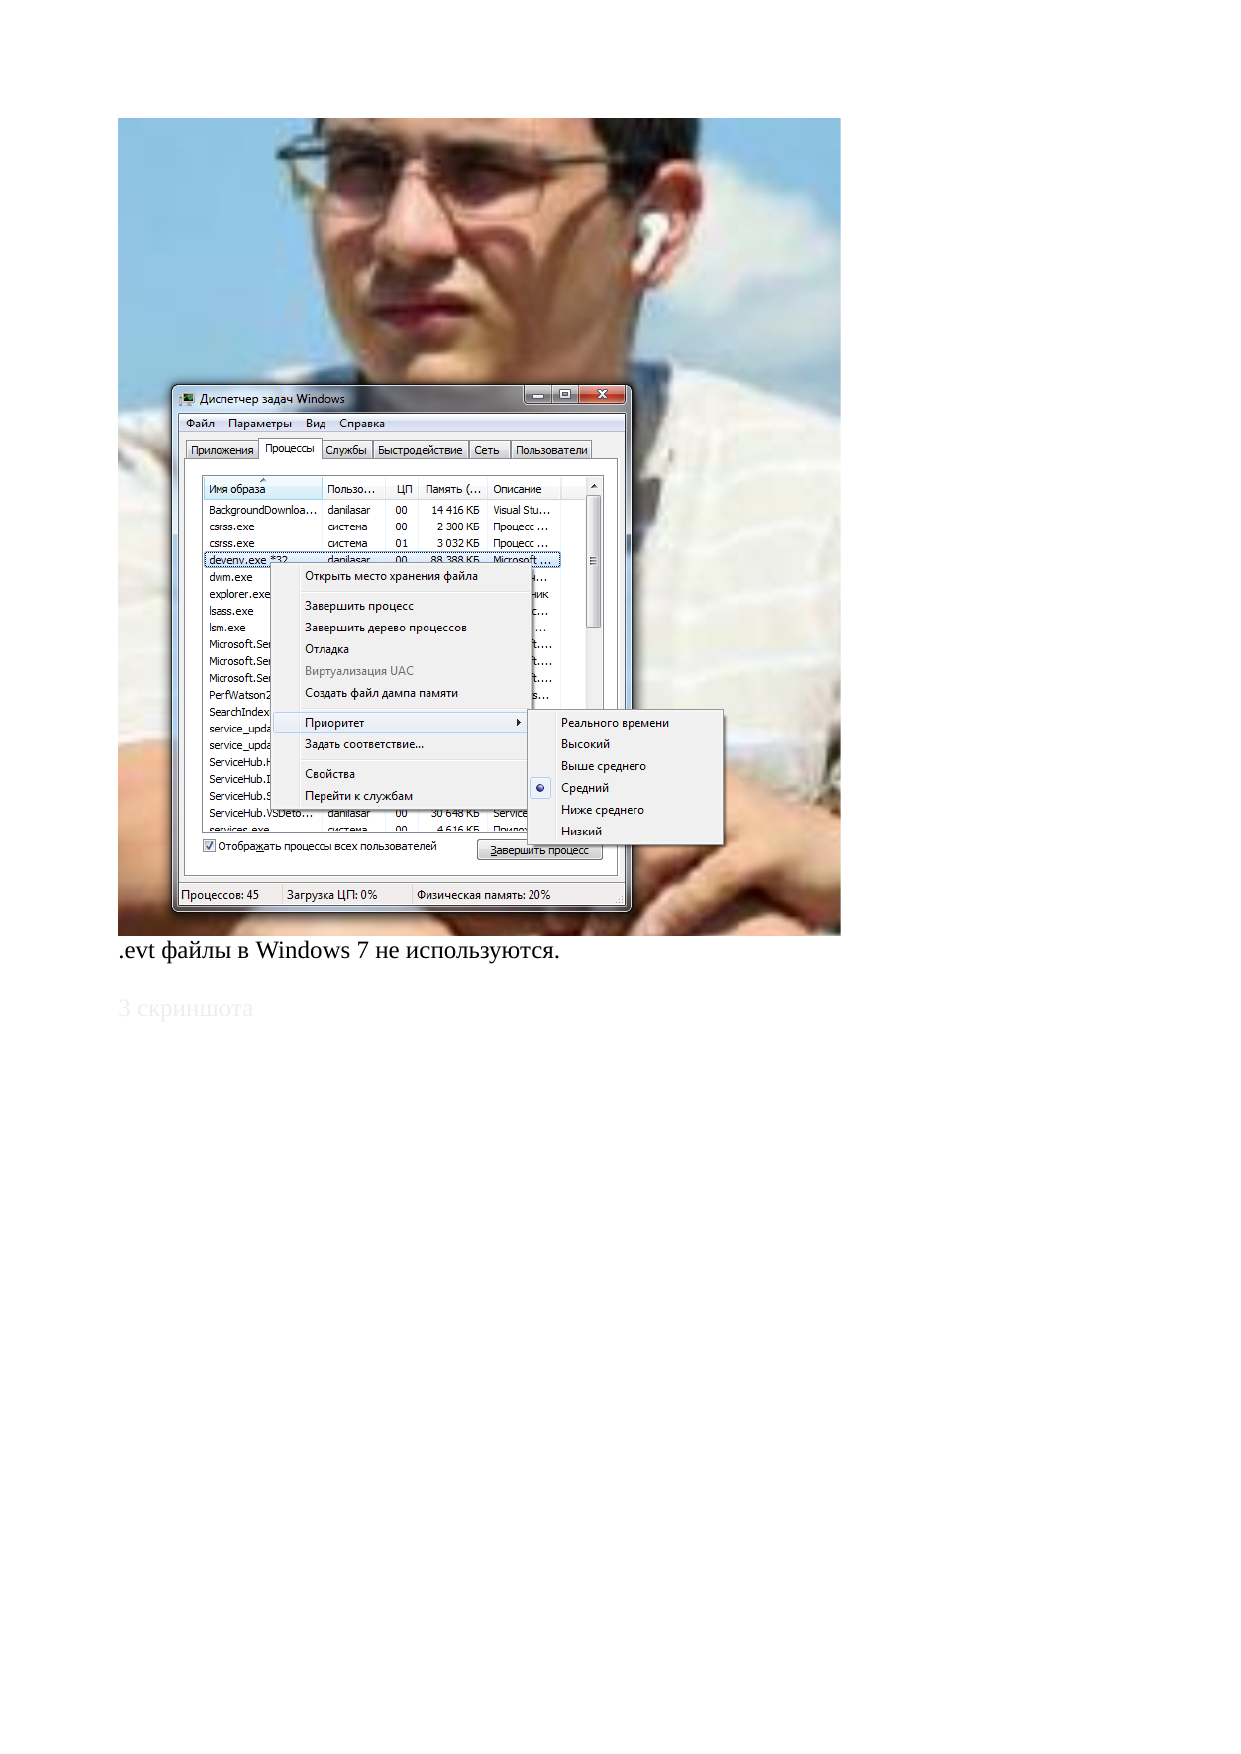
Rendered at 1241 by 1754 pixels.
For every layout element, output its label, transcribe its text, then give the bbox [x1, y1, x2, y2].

picture [118, 118, 841, 936]
text 3 скриншота [118, 993, 1122, 1022]
text .evt файлы в Windows 7 не используются. [118, 936, 1122, 964]
